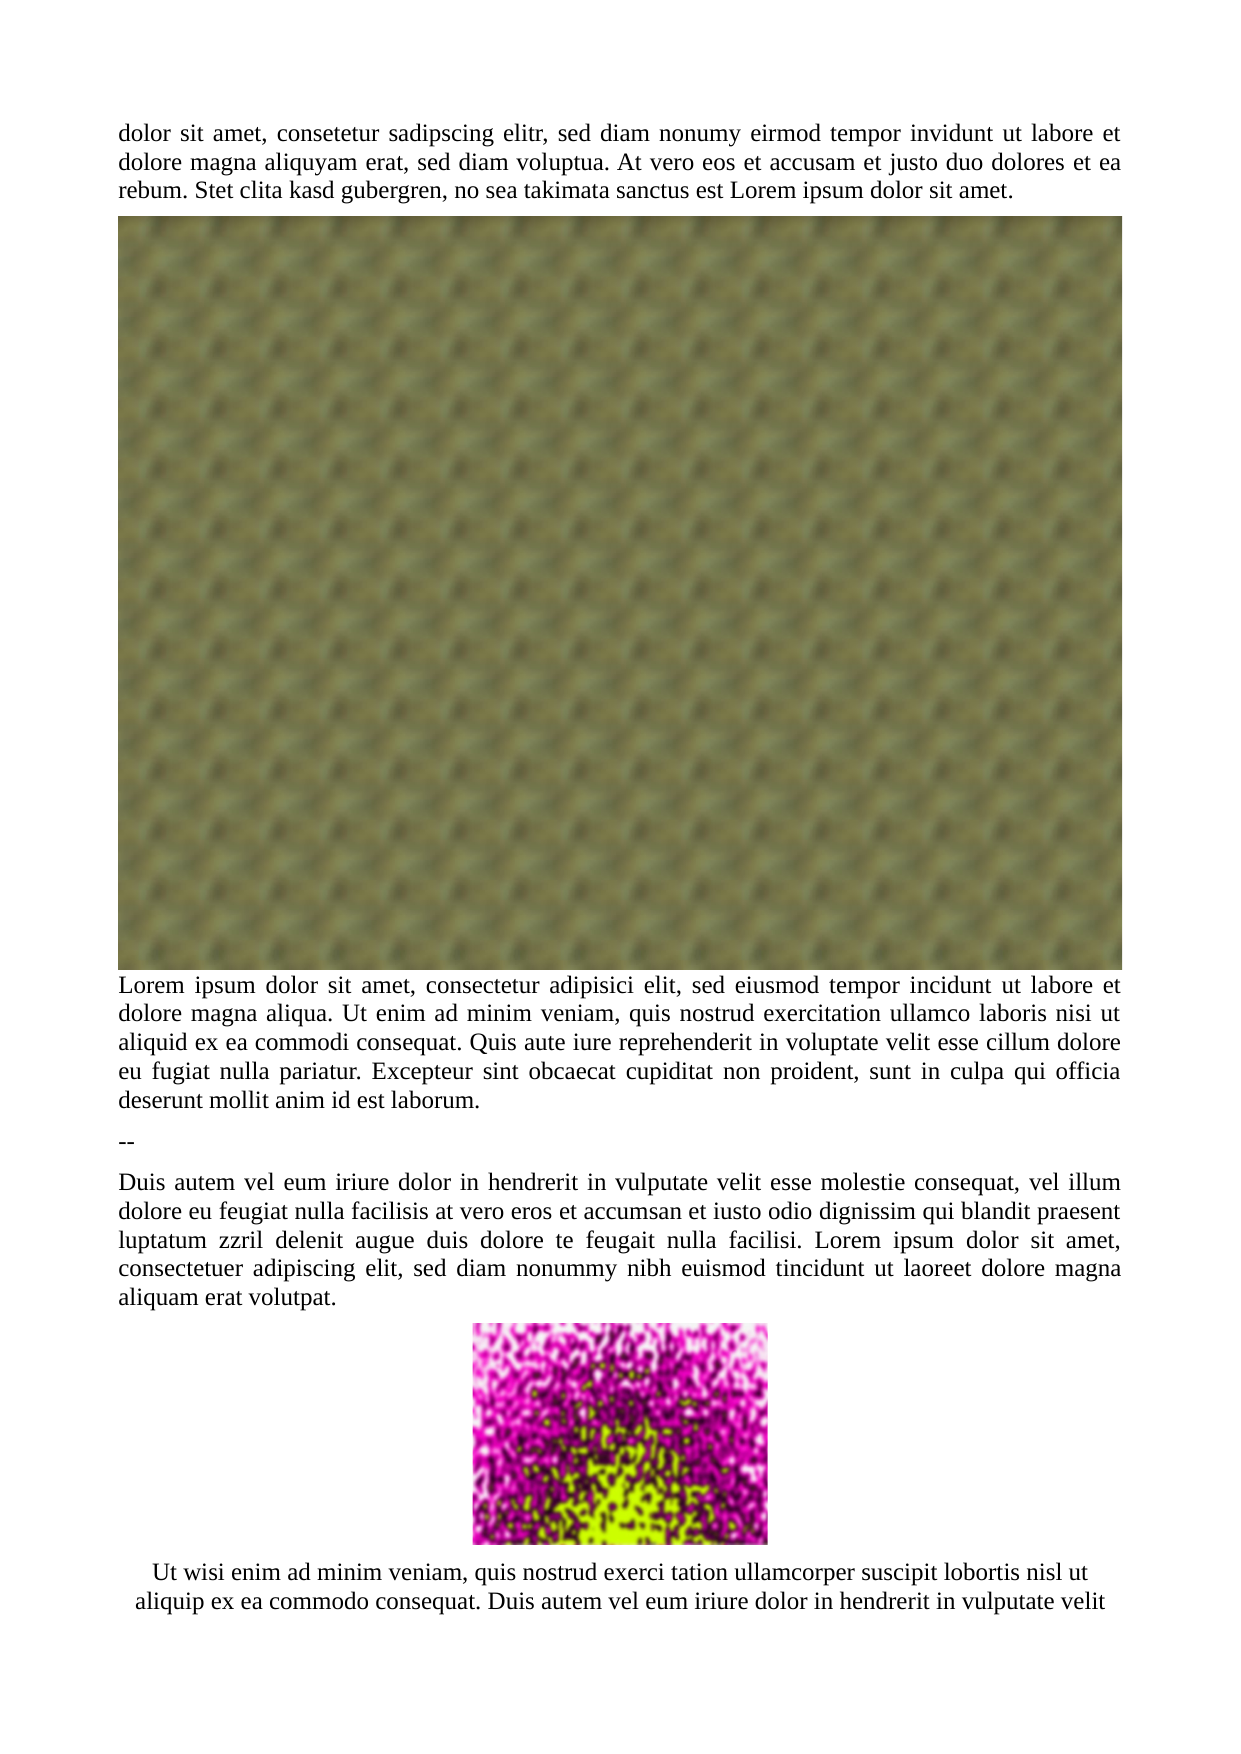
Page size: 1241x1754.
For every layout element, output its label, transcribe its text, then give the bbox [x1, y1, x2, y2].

text -- [118, 1126, 1122, 1155]
text Lorem ipsum dolor sit amet, consectetur adipisici elit, sed eiusmod tempor incidunt ut labore et dolore magna aliqua. Ut enim ad minim veniam, quis nostrud exercitation ullamco laboris nisi ut aliquid ex ea commodi consequat. Quis aute iure reprehenderit in voluptate velit esse cillum dolore eu fugiat nulla pariatur. Excepteur sint obcaecat cupiditat non proident, sunt in culpa qui officia deserunt mollit anim id est laborum. [118, 970, 1122, 1113]
picture [118, 216, 1123, 970]
text Duis autem vel eum iriure dolor in hendrerit in vulputate velit esse molestie consequat, vel illum dolore eu feugiat nulla facilisis at vero eros et accumsan et iusto odio dignissim qui blandit praesent luptatum zzril delenit augue duis dolore te feugait nulla facilisi. Lorem ipsum dolor sit amet, consectetuer adipiscing elit, sed diam nonummy nibh euismod tincidunt ut laoreet dolore magna aliquam erat volutpat. [118, 1167, 1122, 1311]
text Ut wisi enim ad minim veniam, quis nostrud exerci tation ullamcorper suscipit lobortis nisl ut aliquip ex ea commodo consequat. Duis autem vel eum iriure dolor in hendrerit in vulputate velit [118, 1557, 1122, 1615]
text dolor sit amet, consetetur sadipscing elitr, sed diam nonumy eirmod tempor invidunt ut labore et dolore magna aliquyam erat, sed diam voluptua. At vero eos et accusam et justo duo dolores et ea rebum. Stet clita kasd gubergren, no sea takimata sanctus est Lorem ipsum dolor sit amet. [118, 118, 1122, 204]
picture [472, 1323, 768, 1545]
